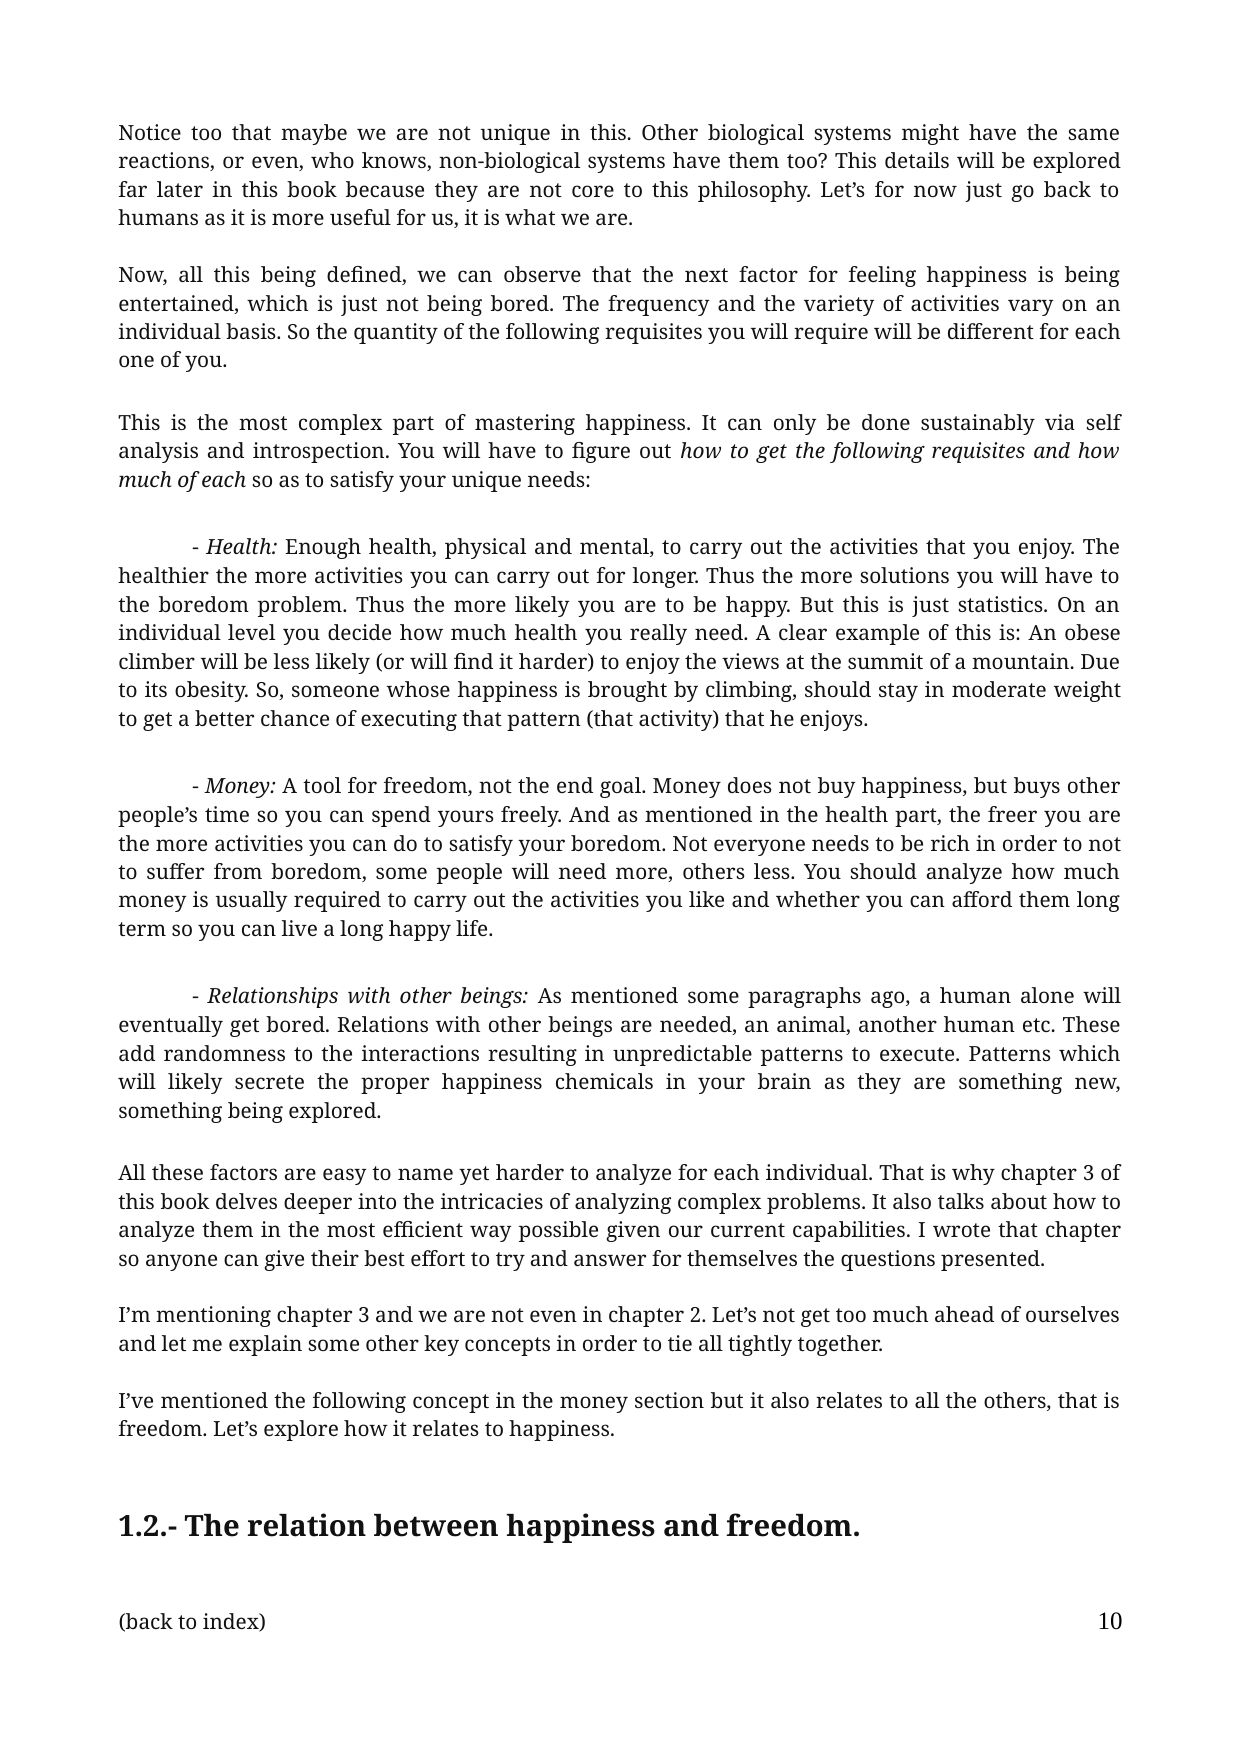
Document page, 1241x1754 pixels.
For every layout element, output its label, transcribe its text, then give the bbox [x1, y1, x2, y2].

text I’m mentioning chapter 3 and we are not even in chapter 2. Let’s not get too much ahead of ourselves and let me explain some other key concepts in order to tie all tightly together. [118, 1301, 1122, 1357]
text - Money: A tool for freedom, not the end goal. Money does not buy happiness, but buys other people’s time so you can spend yours freely. And as mentioned in the health part, the freer you are the more activities you can do to satisfy your boredom. Not everyone needs to be rich in order to not to suffer from boredom, some people will need more, others less. You should analyze how much money is usually required to carry out the activities you like and whether you can afford them long term so you can live a long happy life. [118, 766, 1122, 942]
text This is the most complex part of mastering happiness. It can only be done sustainably via self analysis and introspection. You will have to figure out how to get the following requisites and how much of each so as to satisfy your unique needs: [118, 408, 1122, 493]
text Now, all this being defined, we can observe that the next factor for feeling happiness is being entertained, which is just not being bored. The frequency and the variety of activities vary on an individual basis. So the quantity of the following requisites you will require will be different for each one of you. [118, 260, 1122, 374]
text 1.2.- The relation between happiness and freedom. [118, 1505, 1122, 1545]
text All these factors are easy to name yet harder to analyze for each individual. That is why chapter 3 of this book delves deeper into the intricacies of analyzing complex problems. It also talks about how to analyze them in the most efficient way possible given our current capabilities. I wrote that chapter so anyone can give their best effort to try and answer for themselves the questions presented. [118, 1158, 1122, 1272]
text - Relationships with other beings: As mentioned some paragraphs ago, a human alone will eventually get bored. Relations with other beings are needed, an animal, another human etc. These add randomness to the interactions resulting in unpredictable patterns to execute. Patterns which will likely secrete the proper happiness chemicals in your brain as they are something new, something being explored. [118, 977, 1122, 1124]
text I’ve mentioned the following concept in the money section but it also relates to all the others, that is freedom. Let’s explore how it relates to happiness. [118, 1386, 1122, 1443]
text - Health: Enough health, physical and mental, to carry out the activities that you enjoy. The healthier the more activities you can carry out for longer. Thus the more solutions you will have to the boredom problem. Thus the more likely you are to be happy. But this is just statistics. On an individual level you decide how much health you really need. A clear example of this is: An obese climber will be less likely (or will find it harder) to enjoy the views at the summit of a mountain. Due to its obesity. So, someone whose happiness is brought by climbing, should stay in moderate weight to get a better chance of executing that pattern (that activity) that he enjoys. [118, 527, 1122, 732]
text Notice too that maybe we are not unique in this. Other biological systems might have the same reactions, or even, who knows, non-biological systems have them too? This details will be explored far later in this book because they are not core to this philosophy. Let’s for now just go back to humans as it is more useful for us, it is what we are. [118, 118, 1122, 232]
